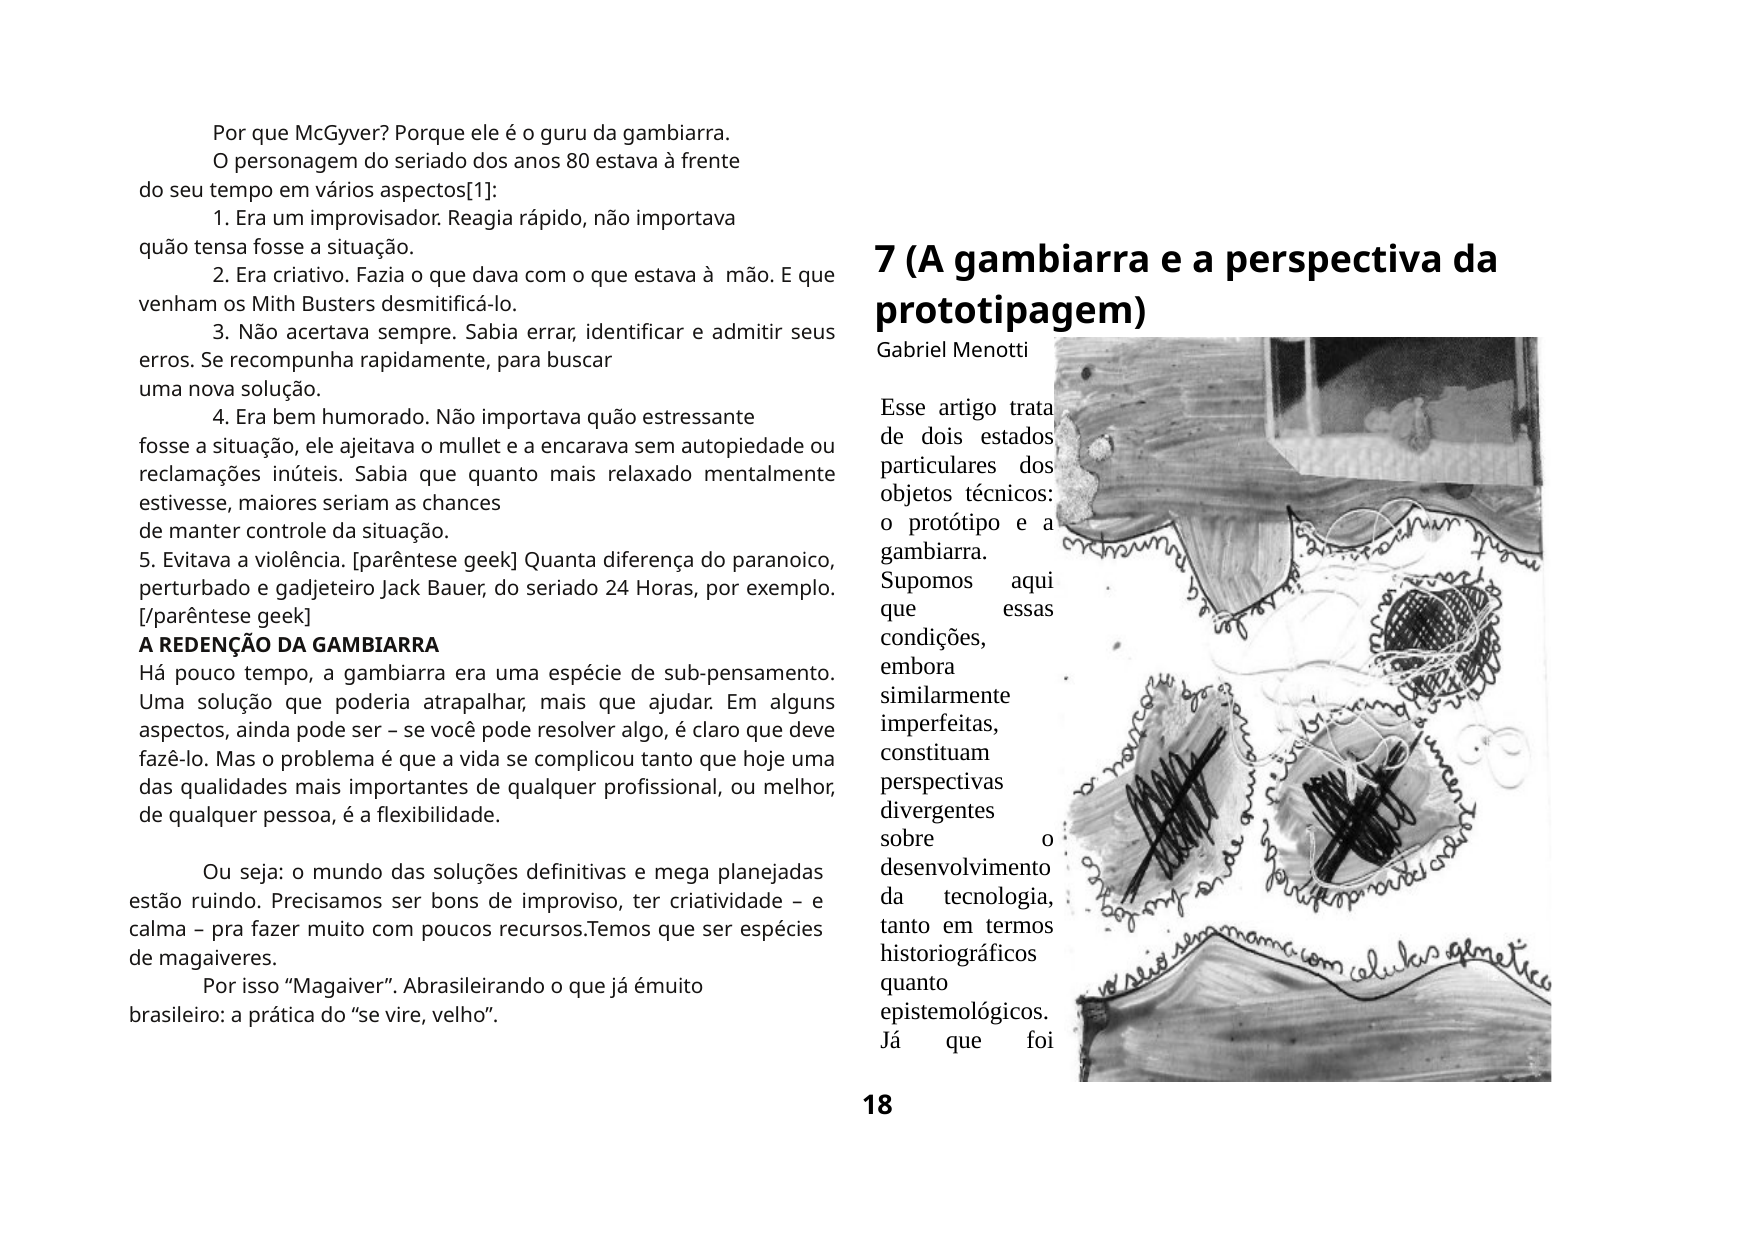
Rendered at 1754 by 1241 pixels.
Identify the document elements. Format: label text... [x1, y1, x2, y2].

text [1552, 392, 1632, 1053]
text Esse artigo trata de dois estados particulares dos objetos técnicos: o protótipo e a gambiarra. Supomos aqui que essas condições, embora similarmente imperfeitas, constituam perspectivas divergentes sobre o desenvolvimento da tecnologia, tanto em termos historiográficos quanto epistemológicos. Já que foi [880, 392, 1054, 1053]
text Há pouco tempo, a gambiarra era uma espécie de sub-pensamento. Uma solução que poderia atrapalhar, mais que ajudar. Em alguns aspectos, ainda pode ser – se você pode resolver algo, é claro que deve fazê-lo. Mas o problema é que a vida se complicou tanto que hoje uma das qualidades mais importantes de qualquer profissional, ou melhor, de qualquer pessoa, é a flexibilidade. [138, 658, 837, 829]
text 5. Evitava a violência. [parêntese geek] Quanta diferença do paranoico, perturbado e gadjeteiro Jack Bauer, do seriado 24 Horas, por exemplo. [/parêntese geek] [138, 545, 837, 630]
text Por que McGyver? Porque ele é o guru da gambiarra. [138, 118, 837, 147]
text de manter controle da situação. [138, 516, 837, 545]
text brasileiro: a prática do “se vire, velho”. [128, 1000, 825, 1028]
text 3. Não acertava sempre. Sabia errar, identificar e admitir seus erros. Se recompunha rapidamente, para buscar [138, 317, 837, 374]
text Ou seja: o mundo das soluções definitivas e mega planejadas estão ruindo. Precisamos ser bons de improviso, ter criatividade – e calma – pra fazer muito com poucos recursos.Temos que ser espécies de magaiveres. [128, 857, 825, 971]
text Por isso “Magaiver”. Abrasileirando o que já émuito [128, 971, 825, 1000]
text do seu tempo em vários aspectos[1]: [138, 175, 837, 203]
text 2. Era criativo. Fazia o que dava com o que estava à mão. E que venham os Mith Busters desmitificá-lo. [138, 260, 837, 317]
text O personagem do seriado dos anos 80 estava à frente [138, 147, 837, 175]
text 7 (A gambiarra e a perspectiva da [864, 232, 1642, 283]
text uma nova solução. [138, 374, 837, 402]
text A REDENÇÃO DA GAMBIARRA [138, 630, 837, 658]
text prototipagem) [864, 283, 1642, 334]
text Gabriel Menotti [864, 334, 1650, 363]
text quão tensa fosse a situação. [138, 232, 837, 260]
text 4. Era bem humorado. Não importava quão estressante [138, 402, 837, 431]
text 1. Era um improvisador. Reagia rápido, não importava [138, 203, 837, 232]
text fosse a situação, ele ajeitava o mullet e a encarava sem autopiedade ou reclamações inúteis. Sabia que quanto mais relaxado mentalmente estivesse, maiores seriam as chances [138, 431, 837, 516]
picture [1054, 337, 1552, 1082]
